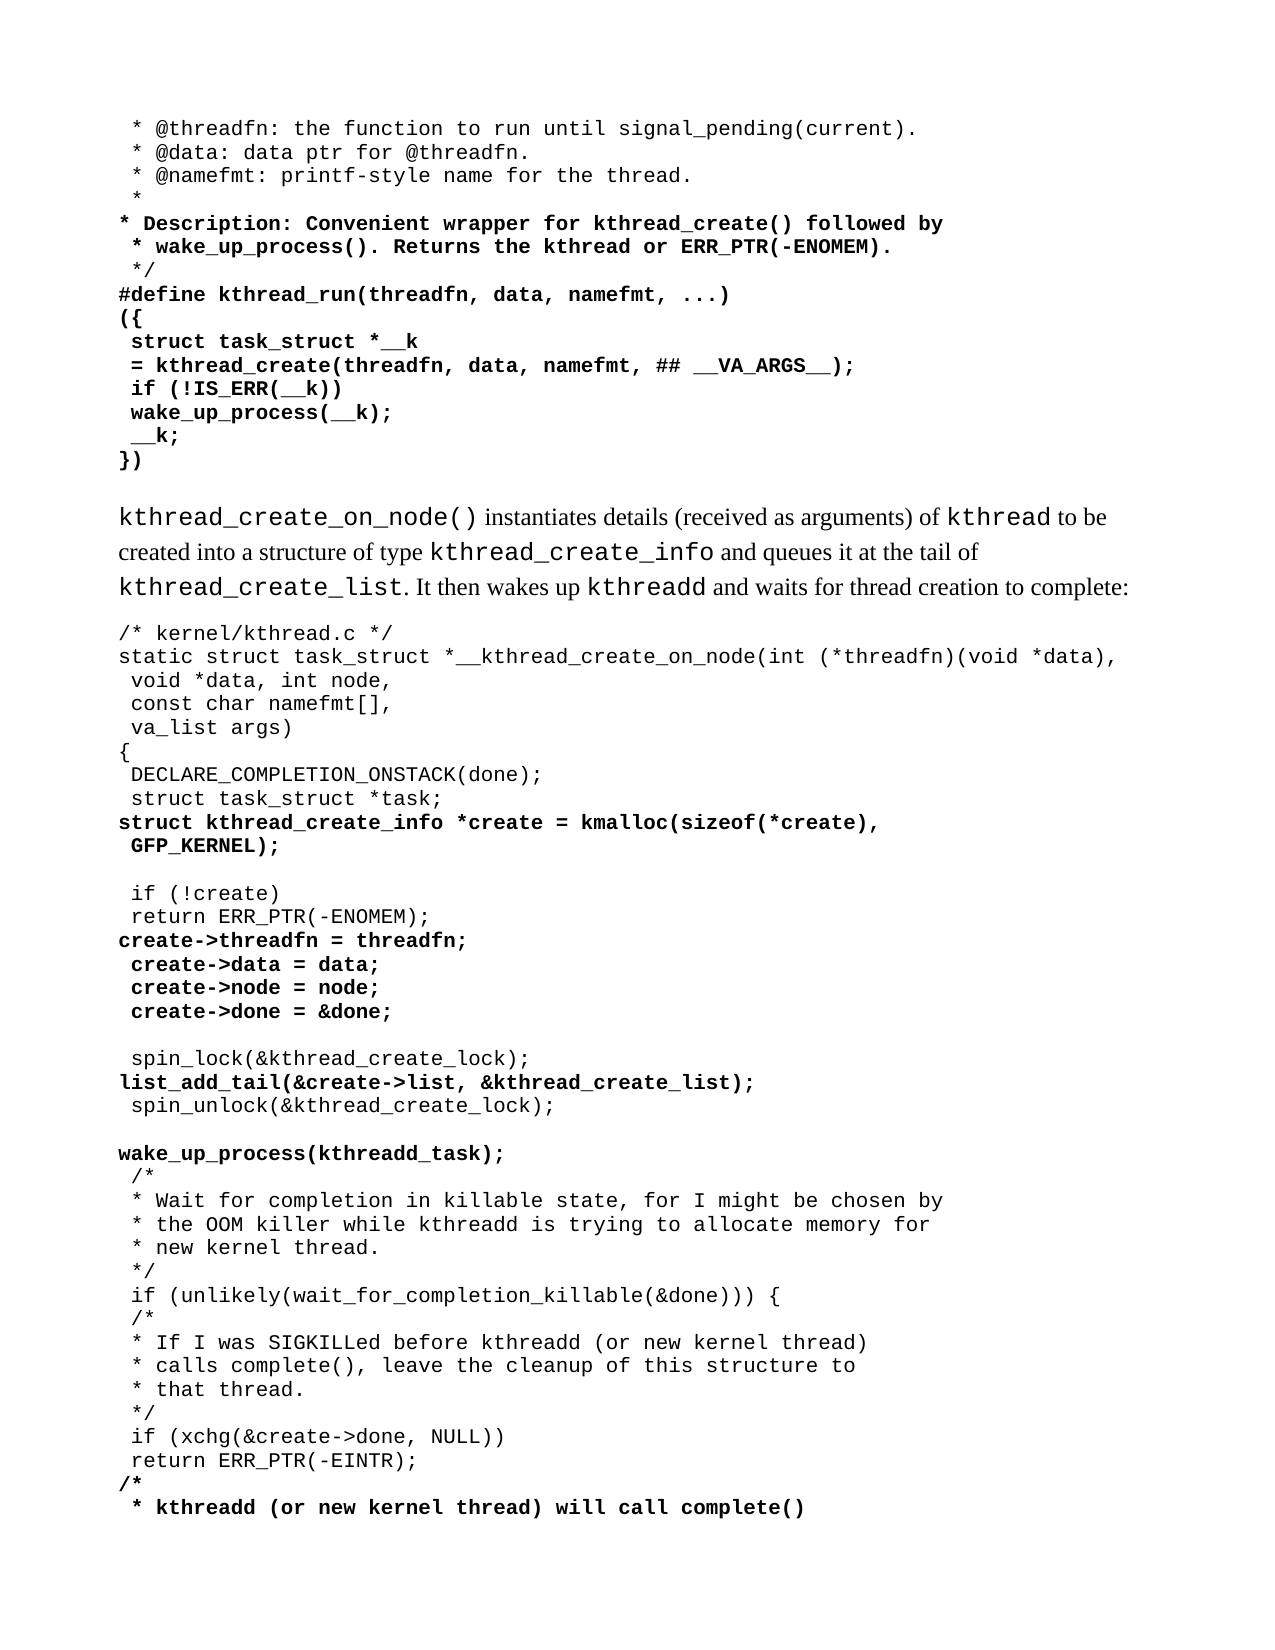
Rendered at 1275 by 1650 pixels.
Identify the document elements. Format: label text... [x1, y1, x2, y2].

text if (!IS_ERR(__k)) [118, 378, 1157, 402]
text */ [118, 260, 1157, 284]
text void *data, int node, [118, 670, 1157, 693]
text wake_up_process(kthreadd_task); [118, 1143, 1157, 1166]
text if (xchg(&create->done, NULL)) [118, 1426, 1157, 1450]
text if (!create) [118, 883, 1157, 906]
text /* kernel/kthread.c */ [118, 622, 1157, 646]
text ({ [118, 307, 1157, 331]
text * [118, 189, 1157, 213]
text __k; [118, 426, 1157, 449]
text /* [118, 1474, 1157, 1497]
text /* [118, 1166, 1157, 1190]
text }) [118, 449, 1157, 473]
text struct task_struct *__k [118, 331, 1157, 354]
text * @threadfn: the function to run until signal_pending(current). [118, 118, 1157, 142]
text */ [118, 1261, 1157, 1284]
text { [118, 741, 1157, 764]
text static struct task_struct *__kthread_create_on_node(int (*threadfn)(void *data), [118, 646, 1157, 670]
text GFP_KERNEL); [118, 835, 1157, 859]
text * that thread. [118, 1379, 1157, 1403]
text kthread_create_on_node() instantiates details (received as arguments) of kthread to be created into a structure of type kthread_create_info and queues it at the tail of kthread_create_list. It then wakes up kthreadd and waits for thread creation to complete: [118, 502, 1157, 603]
text */ [118, 1403, 1157, 1426]
text return ERR_PTR(-EINTR); [118, 1450, 1157, 1474]
text * kthreadd (or new kernel thread) will call complete() [118, 1497, 1157, 1521]
text spin_unlock(&kthread_create_lock); [118, 1095, 1157, 1119]
text create->node = node; [118, 977, 1157, 1001]
text * new kernel thread. [118, 1237, 1157, 1261]
text create->threadfn = threadfn; [118, 930, 1157, 953]
text va_list args) [118, 717, 1157, 741]
text * Wait for completion in killable state, for I might be chosen by [118, 1190, 1157, 1214]
text wake_up_process(__k); [118, 402, 1157, 426]
text * Description: Convenient wrapper for kthread_create() followed by [118, 213, 1157, 236]
text struct kthread_create_info *create = kmalloc(sizeof(*create), [118, 812, 1157, 835]
text const char namefmt[], [118, 693, 1157, 717]
text * @data: data ptr for @threadfn. [118, 142, 1157, 165]
text list_add_tail(&create->list, &kthread_create_list); [118, 1072, 1157, 1095]
text DECLARE_COMPLETION_ONSTACK(done); [118, 764, 1157, 788]
text /* [118, 1308, 1157, 1332]
text return ERR_PTR(-ENOMEM); [118, 906, 1157, 930]
text * @namefmt: printf-style name for the thread. [118, 165, 1157, 189]
text if (unlikely(wait_for_completion_killable(&done))) { [118, 1284, 1157, 1308]
text struct task_struct *task; [118, 788, 1157, 812]
text = kthread_create(threadfn, data, namefmt, ## __VA_ARGS__); [118, 354, 1157, 378]
text * calls complete(), leave the cleanup of this structure to [118, 1356, 1157, 1379]
text spin_lock(&kthread_create_lock); [118, 1048, 1157, 1072]
text #define kthread_run(threadfn, data, namefmt, ...) [118, 284, 1157, 307]
text create->done = &done; [118, 1001, 1157, 1024]
text create->data = data; [118, 953, 1157, 977]
text * wake_up_process(). Returns the kthread or ERR_PTR(-ENOMEM). [118, 236, 1157, 260]
text * If I was SIGKILLed before kthreadd (or new kernel thread) [118, 1332, 1157, 1356]
text * the OOM killer while kthreadd is trying to allocate memory for [118, 1214, 1157, 1237]
